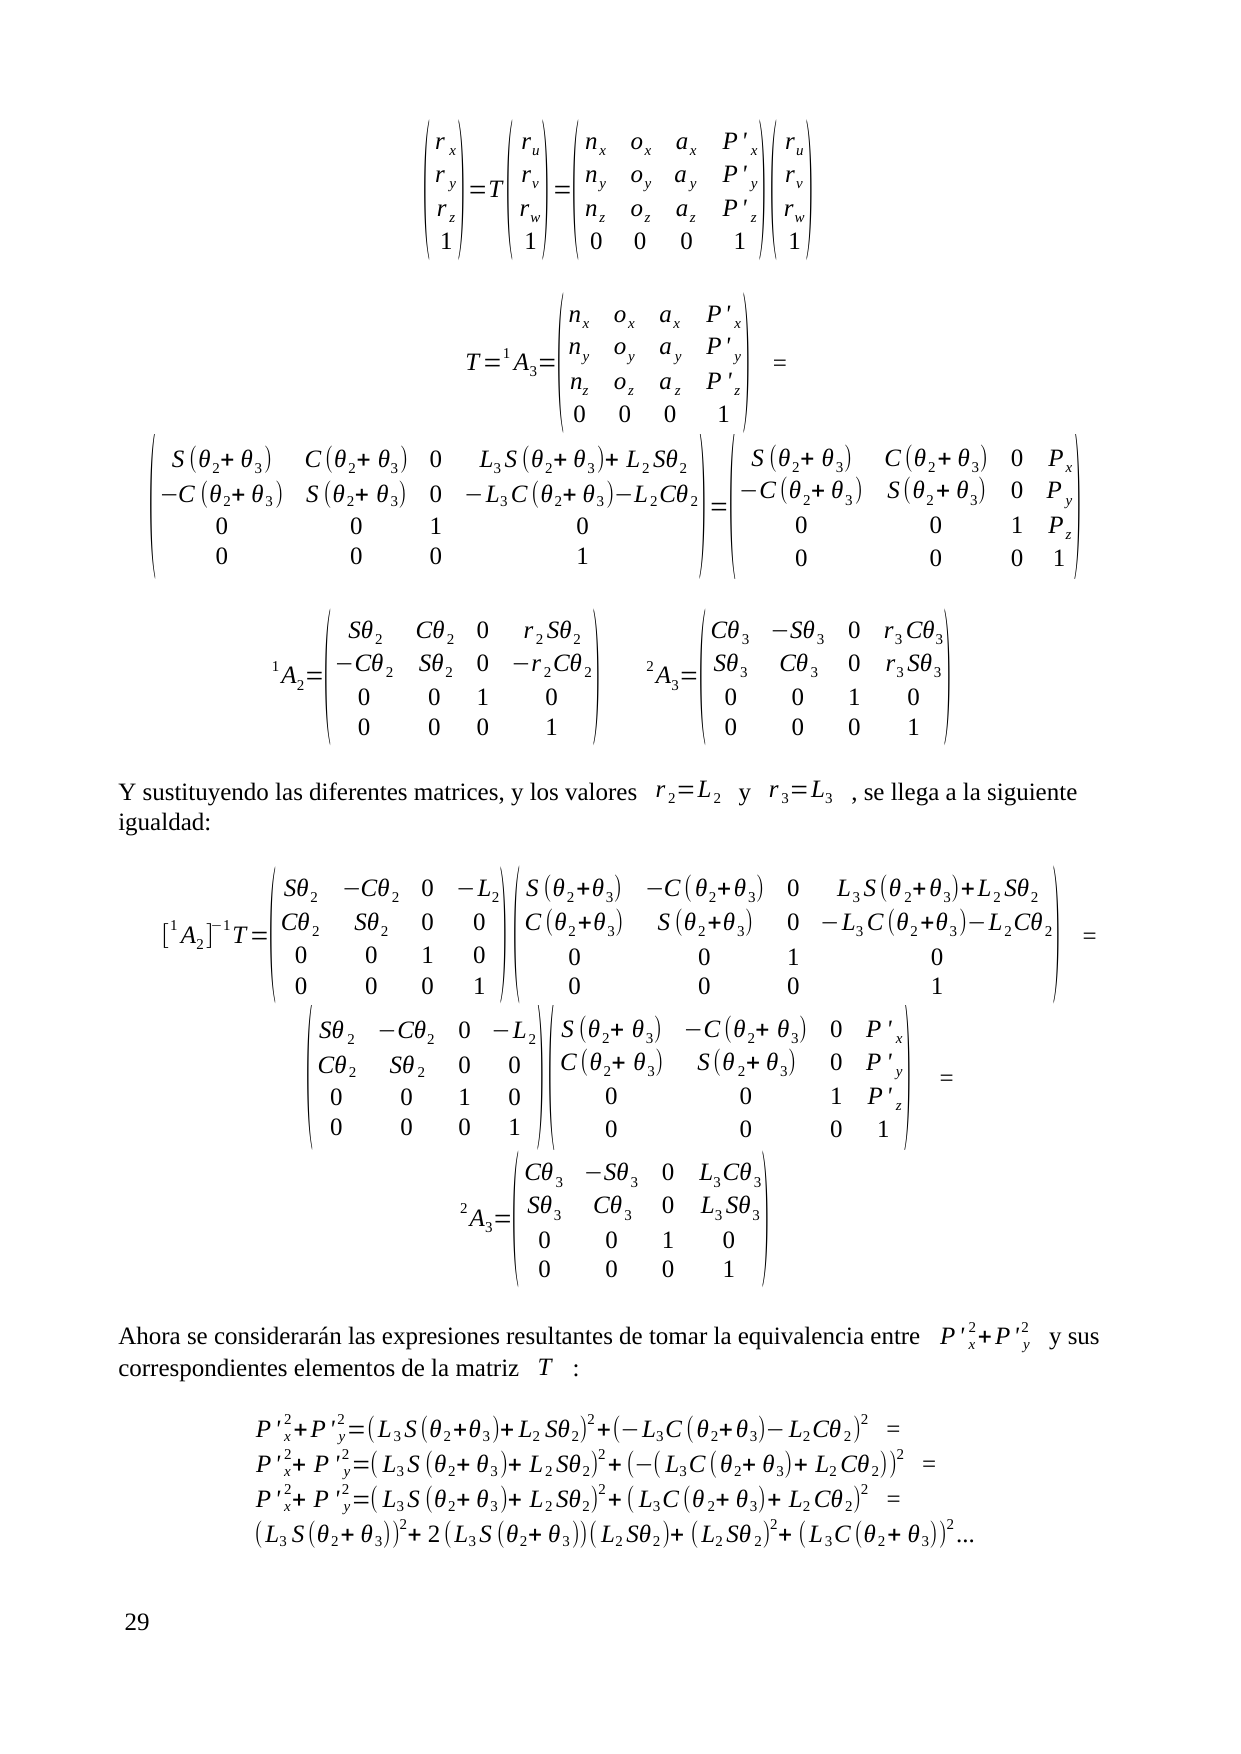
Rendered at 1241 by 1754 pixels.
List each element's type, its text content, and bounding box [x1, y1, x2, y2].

text = [236, 1446, 1122, 1481]
text = [236, 1481, 1122, 1516]
text = [118, 291, 1122, 435]
text Y sustituyendo las diferentes matrices, y los valoresy, se llega a la siguiente igualdad: [118, 776, 1122, 836]
text = [236, 1516, 1122, 1551]
text = [236, 1411, 1122, 1446]
text = [118, 865, 1122, 1006]
text Ahora se considerarán las expresiones resultantes de tomar la equivalencia entrey sus correspondientes elementos de la matriz: [118, 1318, 1122, 1382]
text = [118, 1006, 1122, 1149]
